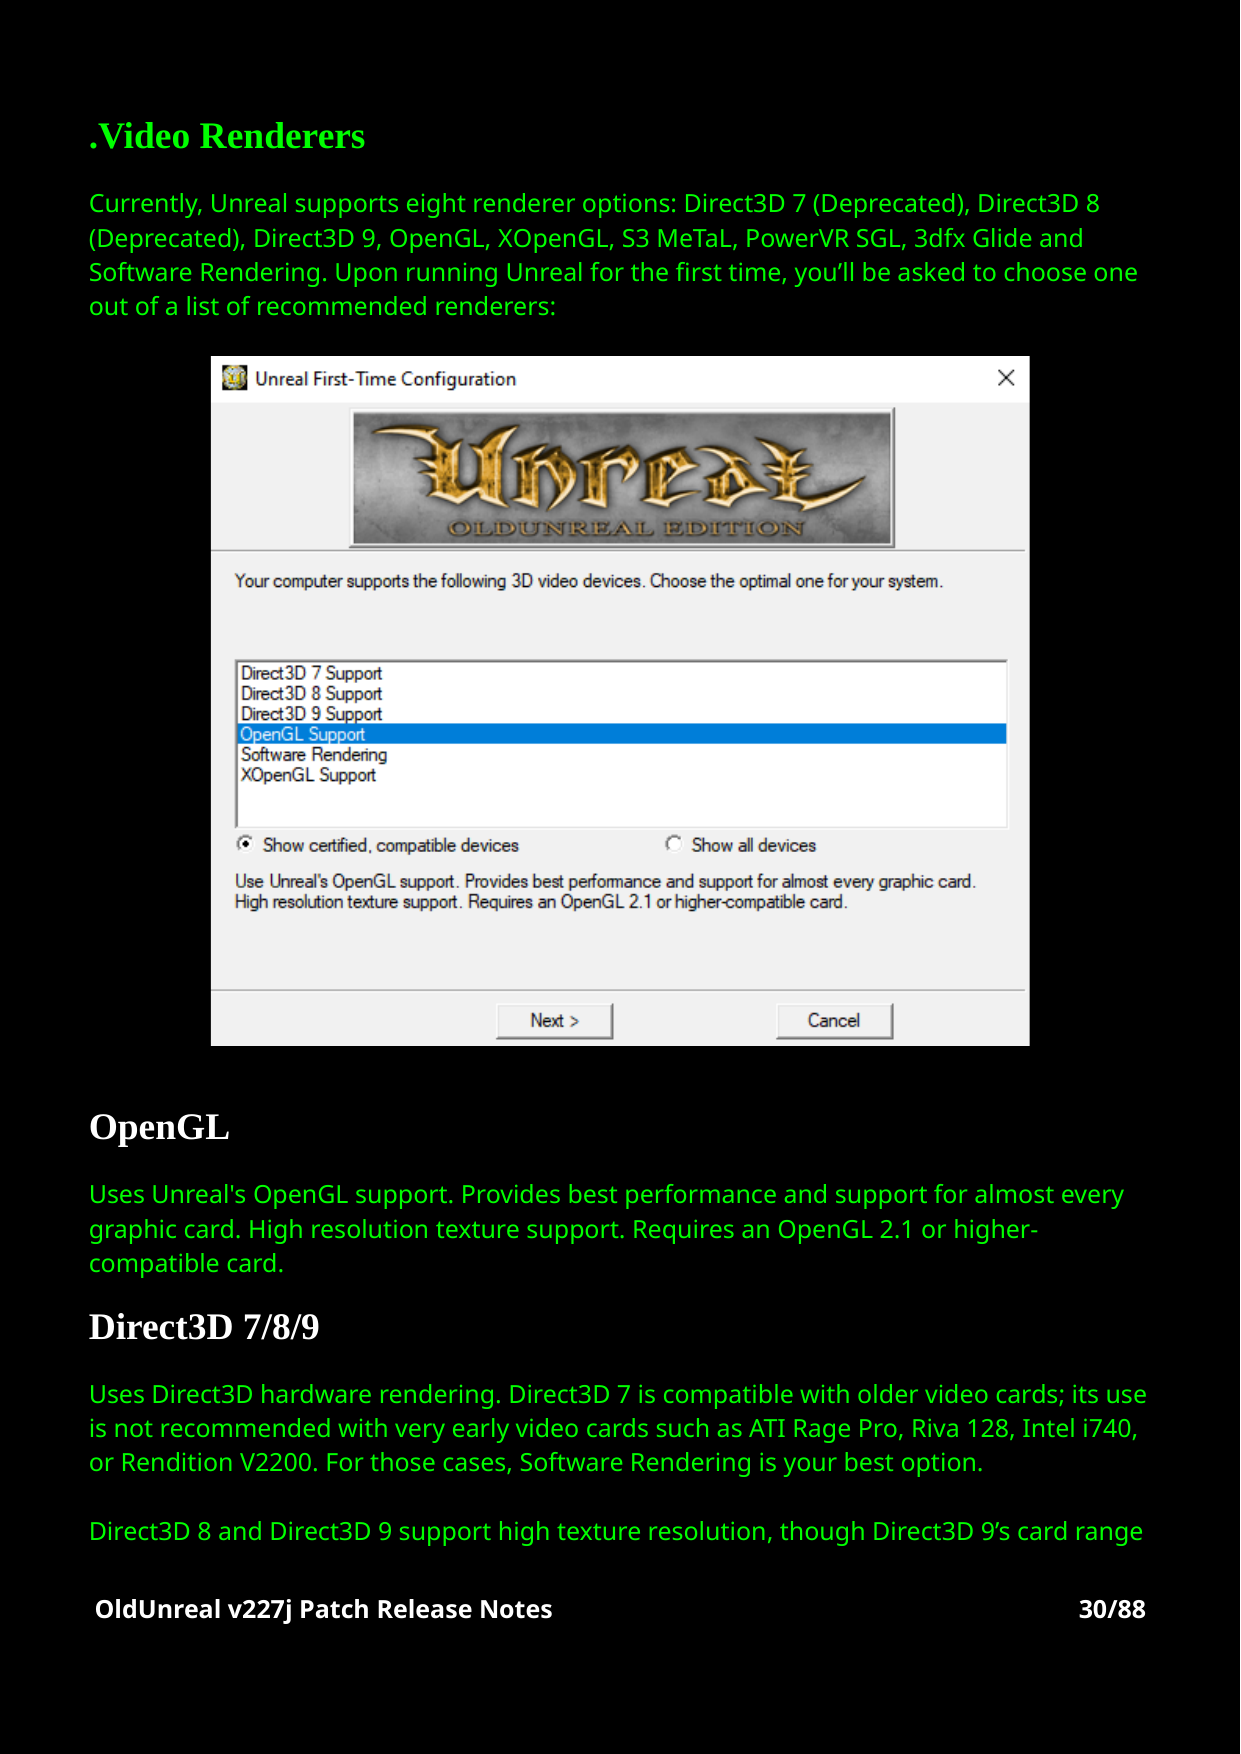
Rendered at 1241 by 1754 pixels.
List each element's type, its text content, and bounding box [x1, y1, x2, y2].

subtitle Direct3D 7/8/9 [88, 1304, 1152, 1347]
picture [210, 356, 1030, 1046]
text Direct3D 8 and Direct3D 9 support high texture resolution, though Direct3D 9’s card range [88, 1513, 1152, 1547]
text Uses Unreal's OpenGL support. Provides best performance and support for almost every graphic card. High resolution texture support. Requires an OpenGL 2.1 or higher-compatible card. [88, 1177, 1152, 1279]
subtitle Video Renderers [88, 113, 1152, 157]
text Currently, Unreal supports eight renderer options: Direct3D 7 (Deprecated), Direct3D 8 (Deprecated), Direct3D 9, OpenGL, XOpenGL, S3 MeTaL, PowerVR SGL, 3dfx Glide and Software Rendering. Upon running Unreal for the first time, you’ll be asked to choose one out of a list of recommended renderers: [88, 186, 1152, 322]
subtitle OpenGL [88, 1104, 1152, 1148]
text Uses Direct3D hardware rendering. Direct3D 7 is compatible with older video cards; its use is not recommended with very early video cards such as ATI Rage Pro, Riva 128, Intel i740, or Rendition V2200. For those cases, Software Rendering is your best option. [88, 1377, 1152, 1479]
